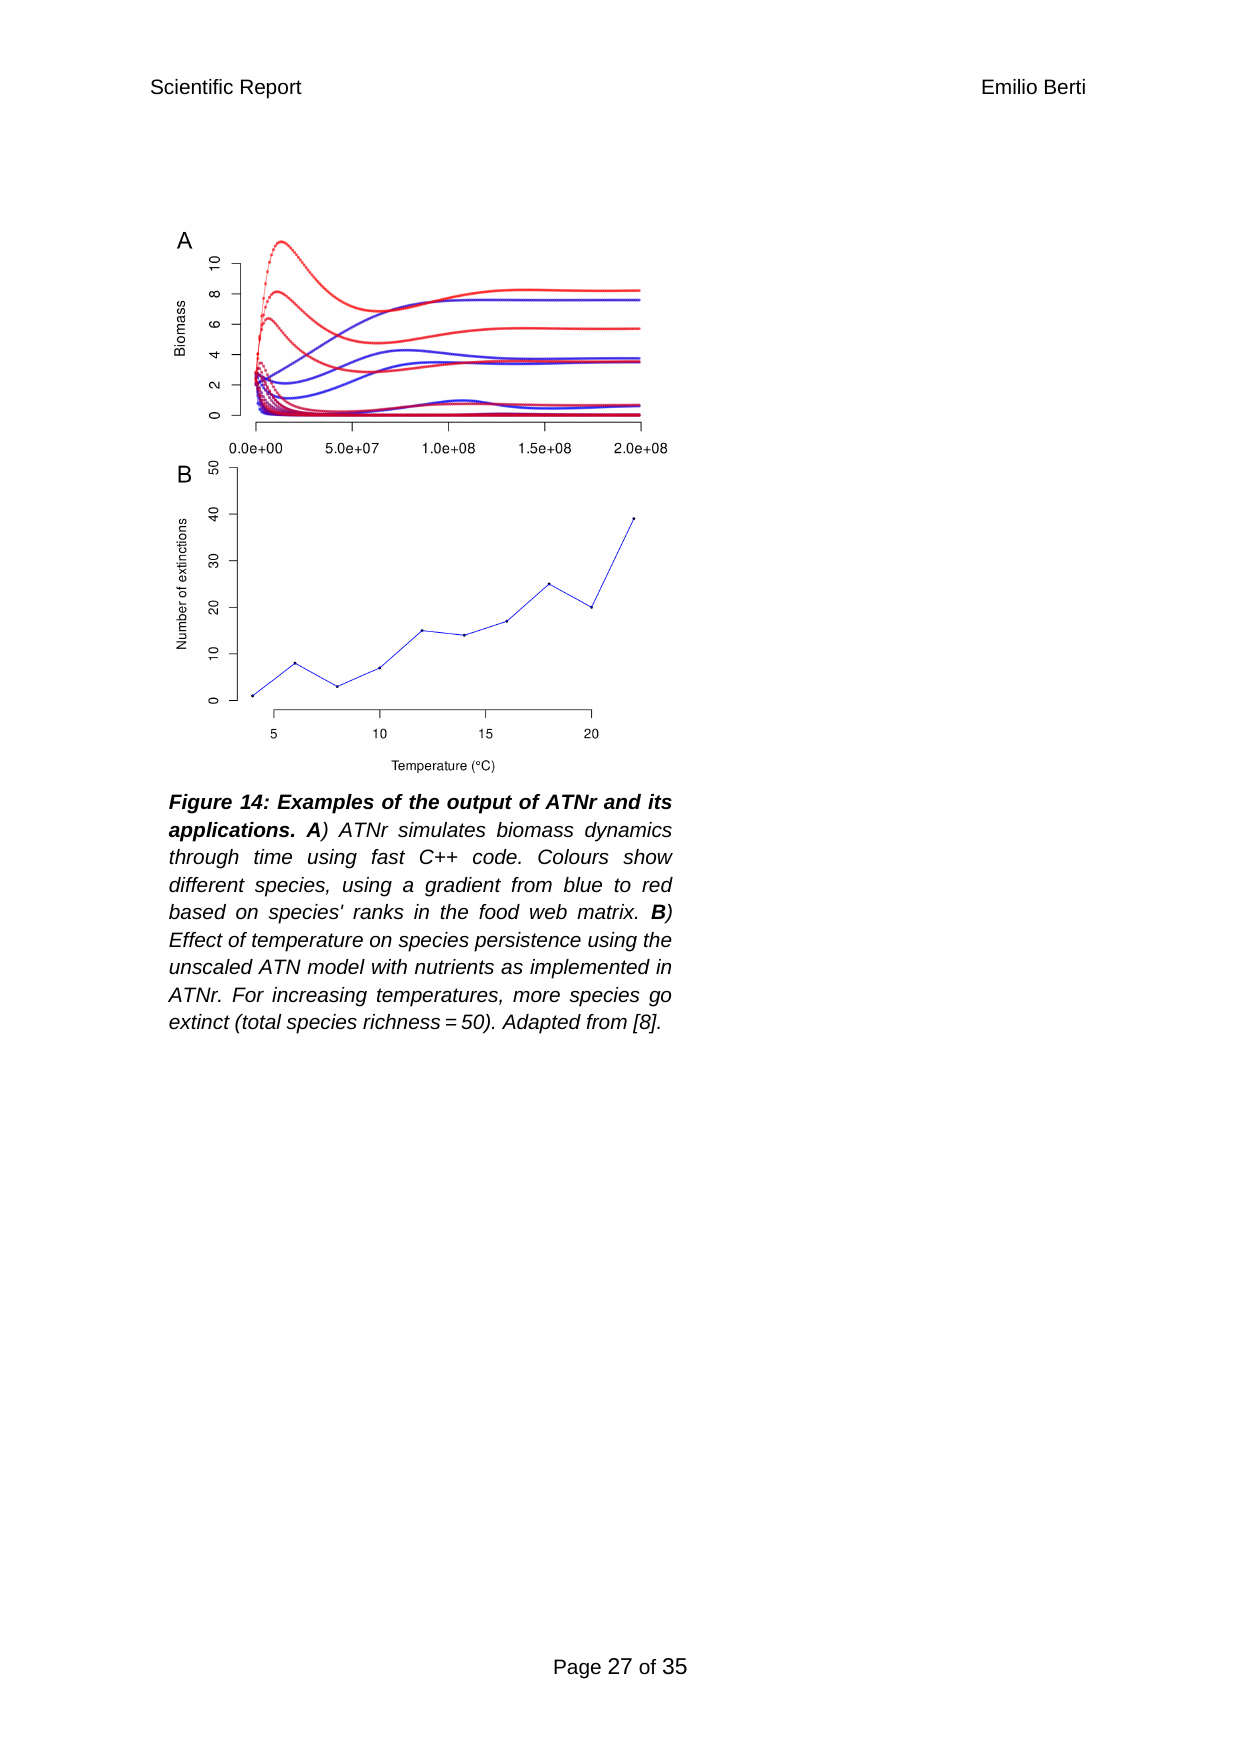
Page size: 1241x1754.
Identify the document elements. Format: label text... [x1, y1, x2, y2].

text Figure 14: Examples of the output of ATNr and its applications. A) ATNr simulates biomass dynamics through time using fast C++ code. Colours show different species, using a gradient from blue to red based on species' ranks in the food web matrix. B) Effect of temperature on species persistence using the unscaled ATN model with nutrients as implemented in ATNr. For increasing temperatures, more species go extinct (total species richness = 50). Adapted from [8]. [169, 774, 673, 1034]
picture [168, 217, 673, 774]
